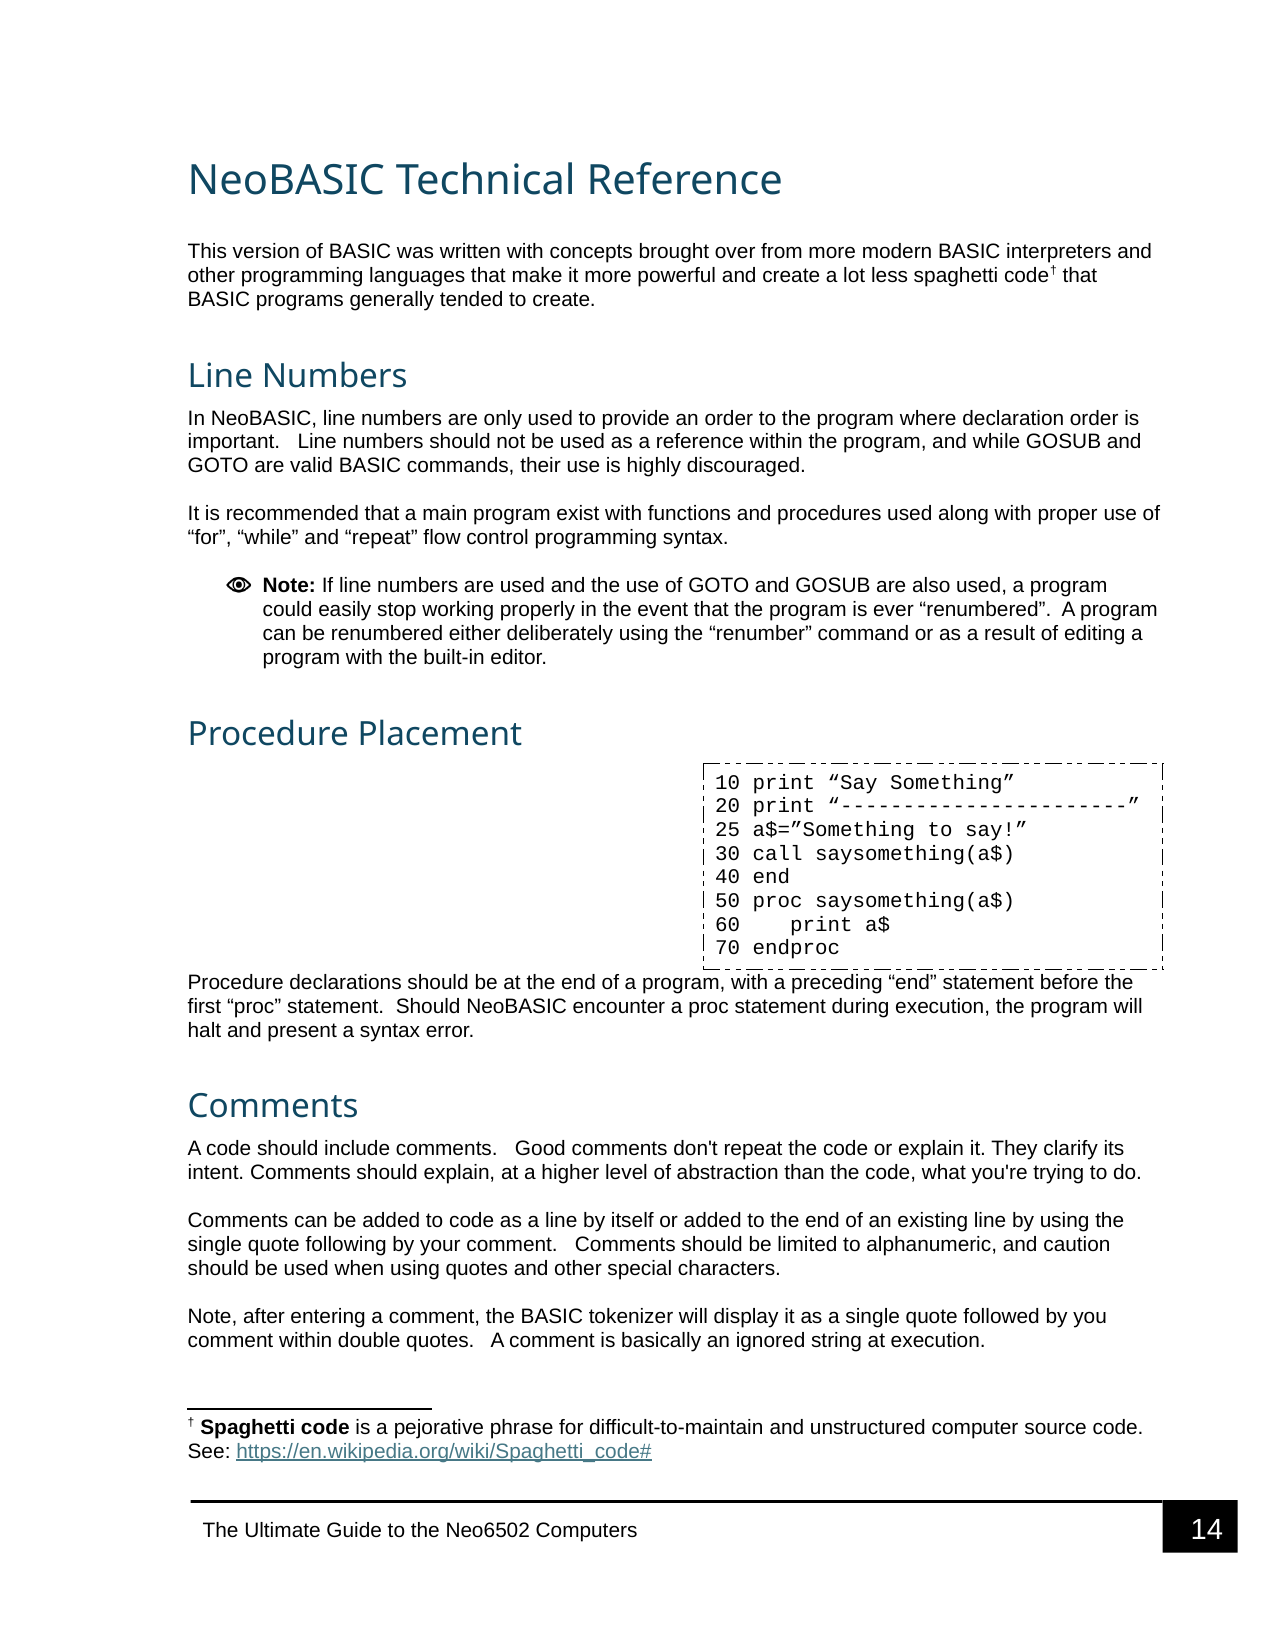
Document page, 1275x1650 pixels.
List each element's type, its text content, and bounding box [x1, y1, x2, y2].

list Note: If line numbers are used and the use of GOTO and GOSUB are also used, a program could easily stop working properly in the event that the program is ever “renumbered”. A program can be renumbered either deliberately using the “renumber” command or as a result of editing a program with the built-in editor. [225, 573, 1162, 669]
subtitle Line Numbers [187, 352, 1162, 397]
subtitle Comments [187, 1082, 1162, 1127]
text This version of BASIC was written with concepts brought over from more modern BASIC interpreters and other programming languages that make it more powerful and create a lot less spaghetti code that BASIC programs generally tended to create. [187, 239, 1162, 311]
subtitle NeoBASIC Technical Reference [187, 150, 1162, 207]
table_header 10 print “Say Something” 20 print “-----------------------” 25 a$=”Something to say!” 30 call saysomething(a$) 40 end 50 proc saysomething(a$) 60 print a$ 70 endproc [704, 763, 1162, 968]
text Spaghetti code is a pejorative phrase for difficult-to-maintain and unstructured computer source code. See: https://en.wikipedia.org/wiki/Spaghetti_code# [187, 1414, 1162, 1462]
text In NeoBASIC, line numbers are only used to provide an order to the program where declaration order is important. Line numbers should not be used as a reference within the program, and while GOSUB and GOTO are valid BASIC commands, their use is highly discouraged. [187, 405, 1162, 477]
text Comments can be added to code as a line by itself or added to the end of an existing line by using the single quote following by your comment. Comments should be limited to alphanumeric, and caution should be used when using quotes and other special characters. [187, 1208, 1162, 1279]
text Procedure declarations should be at the end of a program, with a preceding “end” statement before the first “proc” statement. Should NeoBASIC encounter a proc statement during execution, the program will halt and present a syntax error. [187, 969, 1162, 1041]
subtitle Procedure Placement [187, 709, 1162, 755]
text It is recommended that a main program exist with functions and procedures used along with proper use of “for”, “while” and “repeat” flow control programming syntax. [187, 501, 1162, 549]
text A code should include comments. Good comments don't repeat the code or explain it. They clarify its intent. Comments should explain, at a higher level of abstraction than the code, what you're trying to do. [187, 1136, 1162, 1184]
picture [226, 576, 252, 594]
text Note, after entering a comment, the BASIC tokenizer will display it as a single quote followed by you comment within double quotes. A comment is basically an ignored string at execution. [187, 1303, 1162, 1351]
